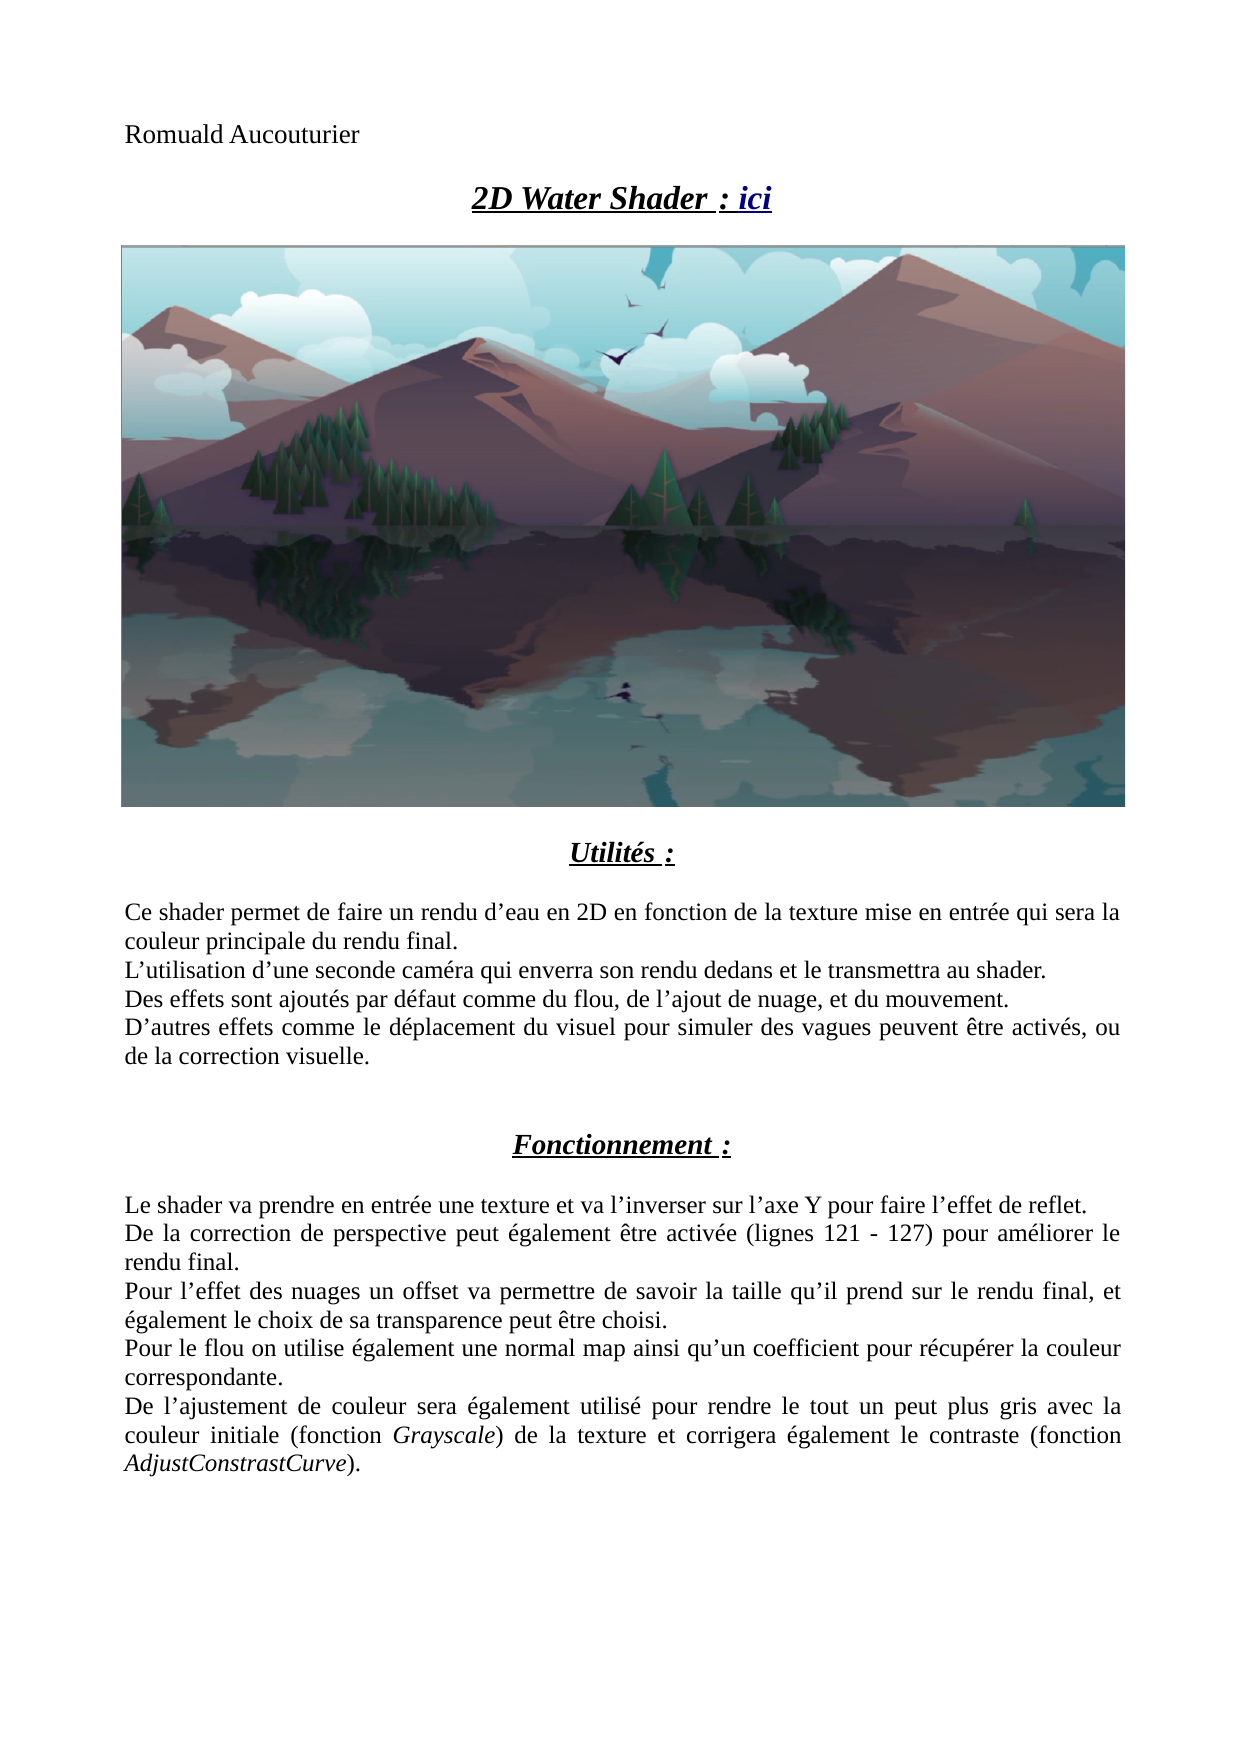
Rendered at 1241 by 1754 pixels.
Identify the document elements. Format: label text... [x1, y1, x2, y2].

text Fonctionnement : [124, 1127, 1122, 1161]
text 2D Water Shader : ici [124, 178, 1122, 216]
text Ce shader permet de faire un rendu d’eau en 2D en fonction de la texture mise en entrée qui sera la couleur principale du rendu final. [124, 897, 1122, 955]
text L’utilisation d’une seconde caméra qui enverra son rendu dedans et le transmettra au shader. [124, 955, 1122, 984]
text D’autres effets comme le déplacement du visuel pour simuler des vagues peuvent être activés, ou de la correction visuelle. [124, 1012, 1122, 1070]
picture [121, 245, 1125, 807]
text Des effets sont ajoutés par défaut comme du flou, de l’ajout de nuage, et du mouvement. [124, 984, 1122, 1012]
text Utilités : [124, 835, 1122, 869]
text De l’ajustement de couleur sera également utilisé pour rendre le tout un peut plus gris avec la couleur initiale (fonction Grayscale) de la texture et corrigera également le contraste (fonction AdjustConstrastCurve). [124, 1391, 1122, 1477]
text Romuald Aucouturier [124, 118, 1122, 149]
text Le shader va prendre en entrée une texture et va l’inverser sur l’axe Y pour faire l’effet de reflet. [124, 1190, 1122, 1218]
text De la correction de perspective peut également être activée (lignes 121 - 127) pour améliorer le rendu final. [124, 1218, 1122, 1276]
text Pour l’effet des nuages un offset va permettre de savoir la taille qu’il prend sur le rendu final, et également le choix de sa transparence peut être choisi. [124, 1276, 1122, 1333]
text Pour le flou on utilise également une normal map ainsi qu’un coefficient pour récupérer la couleur correspondante. [124, 1333, 1122, 1391]
